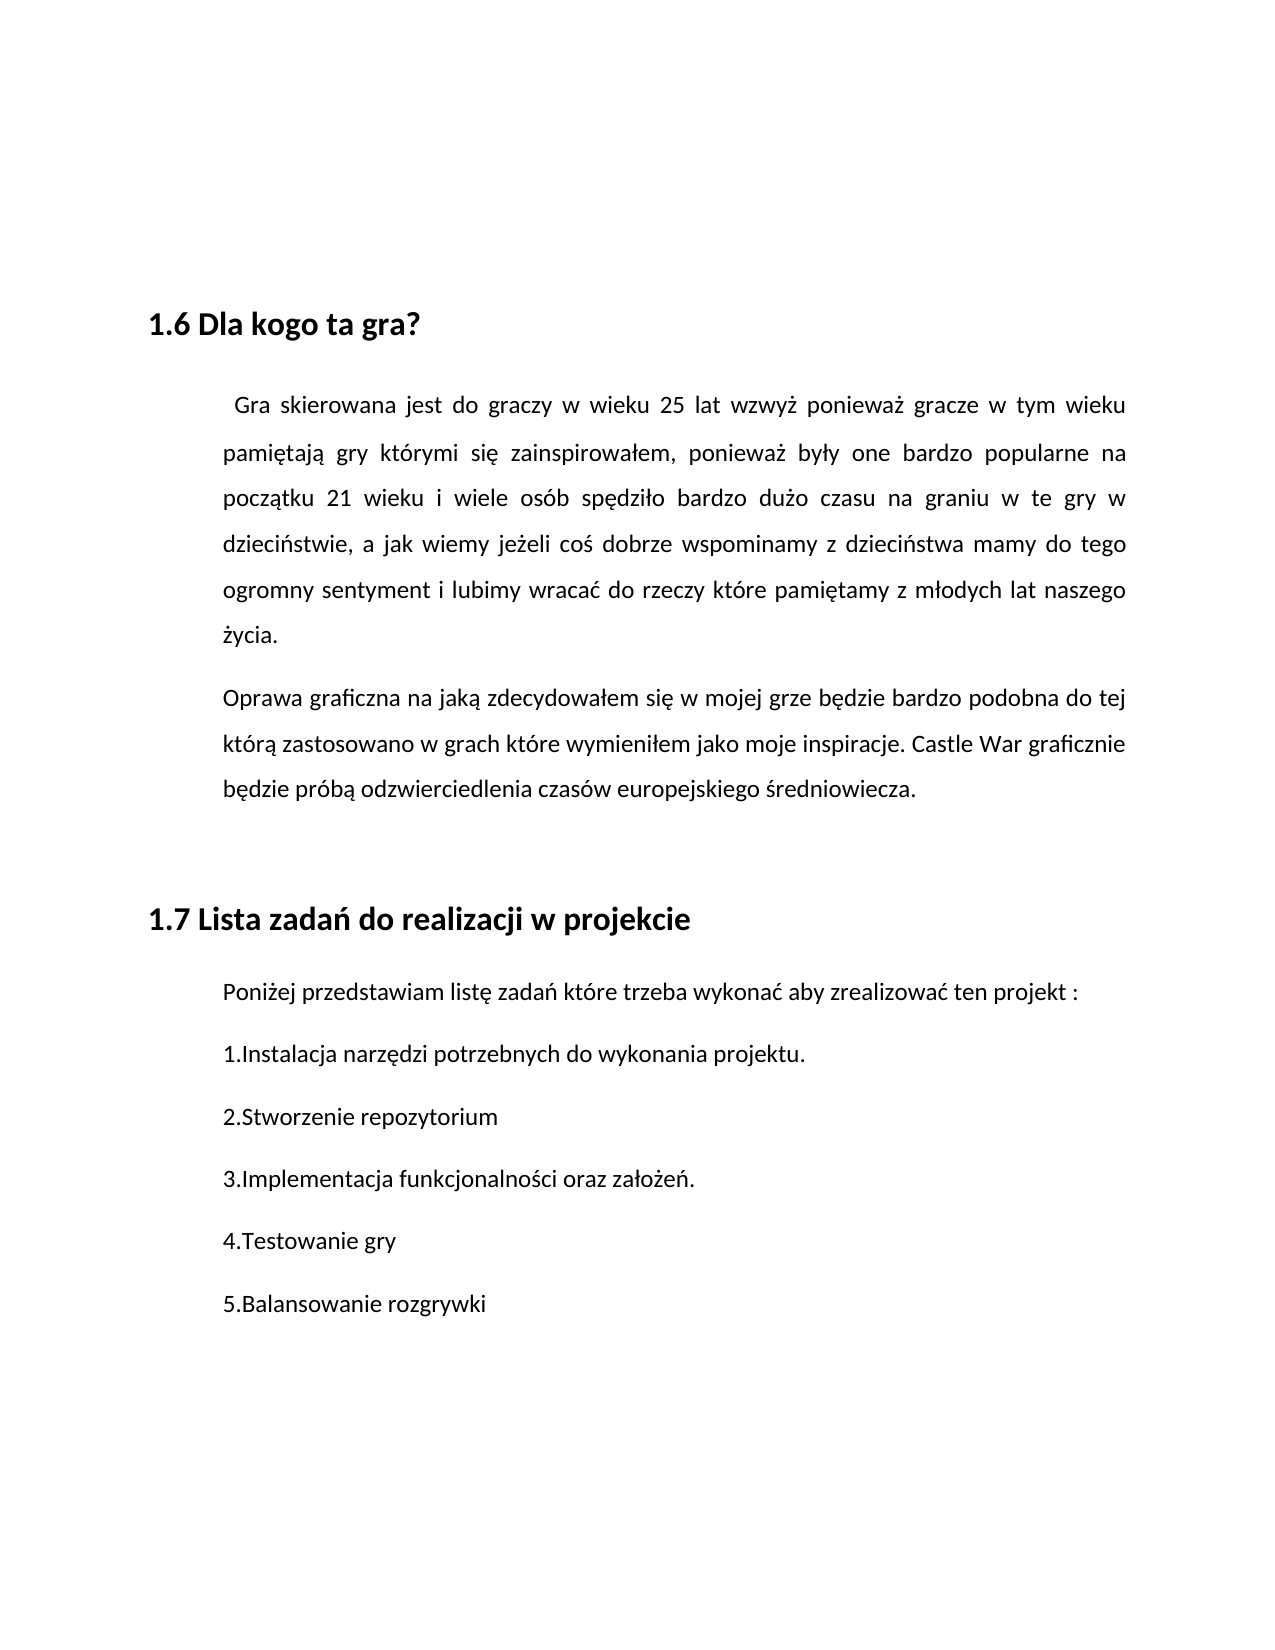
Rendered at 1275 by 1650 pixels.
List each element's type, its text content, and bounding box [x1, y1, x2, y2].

text 1.7 Lista zadań do realizacji w projekcie [148, 898, 1127, 939]
text Oprawa graficzna na jaką zdecydowałem się w mojej grze będzie bardzo podobna do tej którą zastosowano w grach które wymieniłem jako moje inspiracje. Castle War graficznie będzie próbą odzwierciedlenia czasów europejskiego średniowiecza. [223, 682, 1127, 804]
text 1.Instalacja narzędzi potrzebnych do wykonania projektu. [223, 1038, 1127, 1069]
text 3.Implementacja funkcjonalności oraz założeń. [223, 1163, 1127, 1194]
text 1.6 Dla kogo ta gra? [148, 303, 1127, 344]
text Gra skierowana jest do graczy w wieku 25 lat wzwyż ponieważ gracze w tym wieku pamiętają gry którymi się zainspirowałem, ponieważ były one bardzo popularne na początku 21 wieku i wiele osób spędziło bardzo dużo czasu na graniu w te gry w dzieciństwie, a jak wiemy jeżeli coś dobrze wspominamy z dzieciństwa mamy do tego ogromny sentyment i lubimy wracać do rzeczy które pamiętamy z młodych lat naszego życia. [223, 381, 1127, 650]
text 5.Balansowanie rozgrywki [223, 1288, 1127, 1318]
text 4.Testowanie gry [223, 1226, 1127, 1256]
text Poniżej przedstawiam listę zadań które trzeba wykonać aby zrealizować ten projekt : [223, 976, 1127, 1006]
text 2.Stworzenie repozytorium [223, 1101, 1127, 1131]
